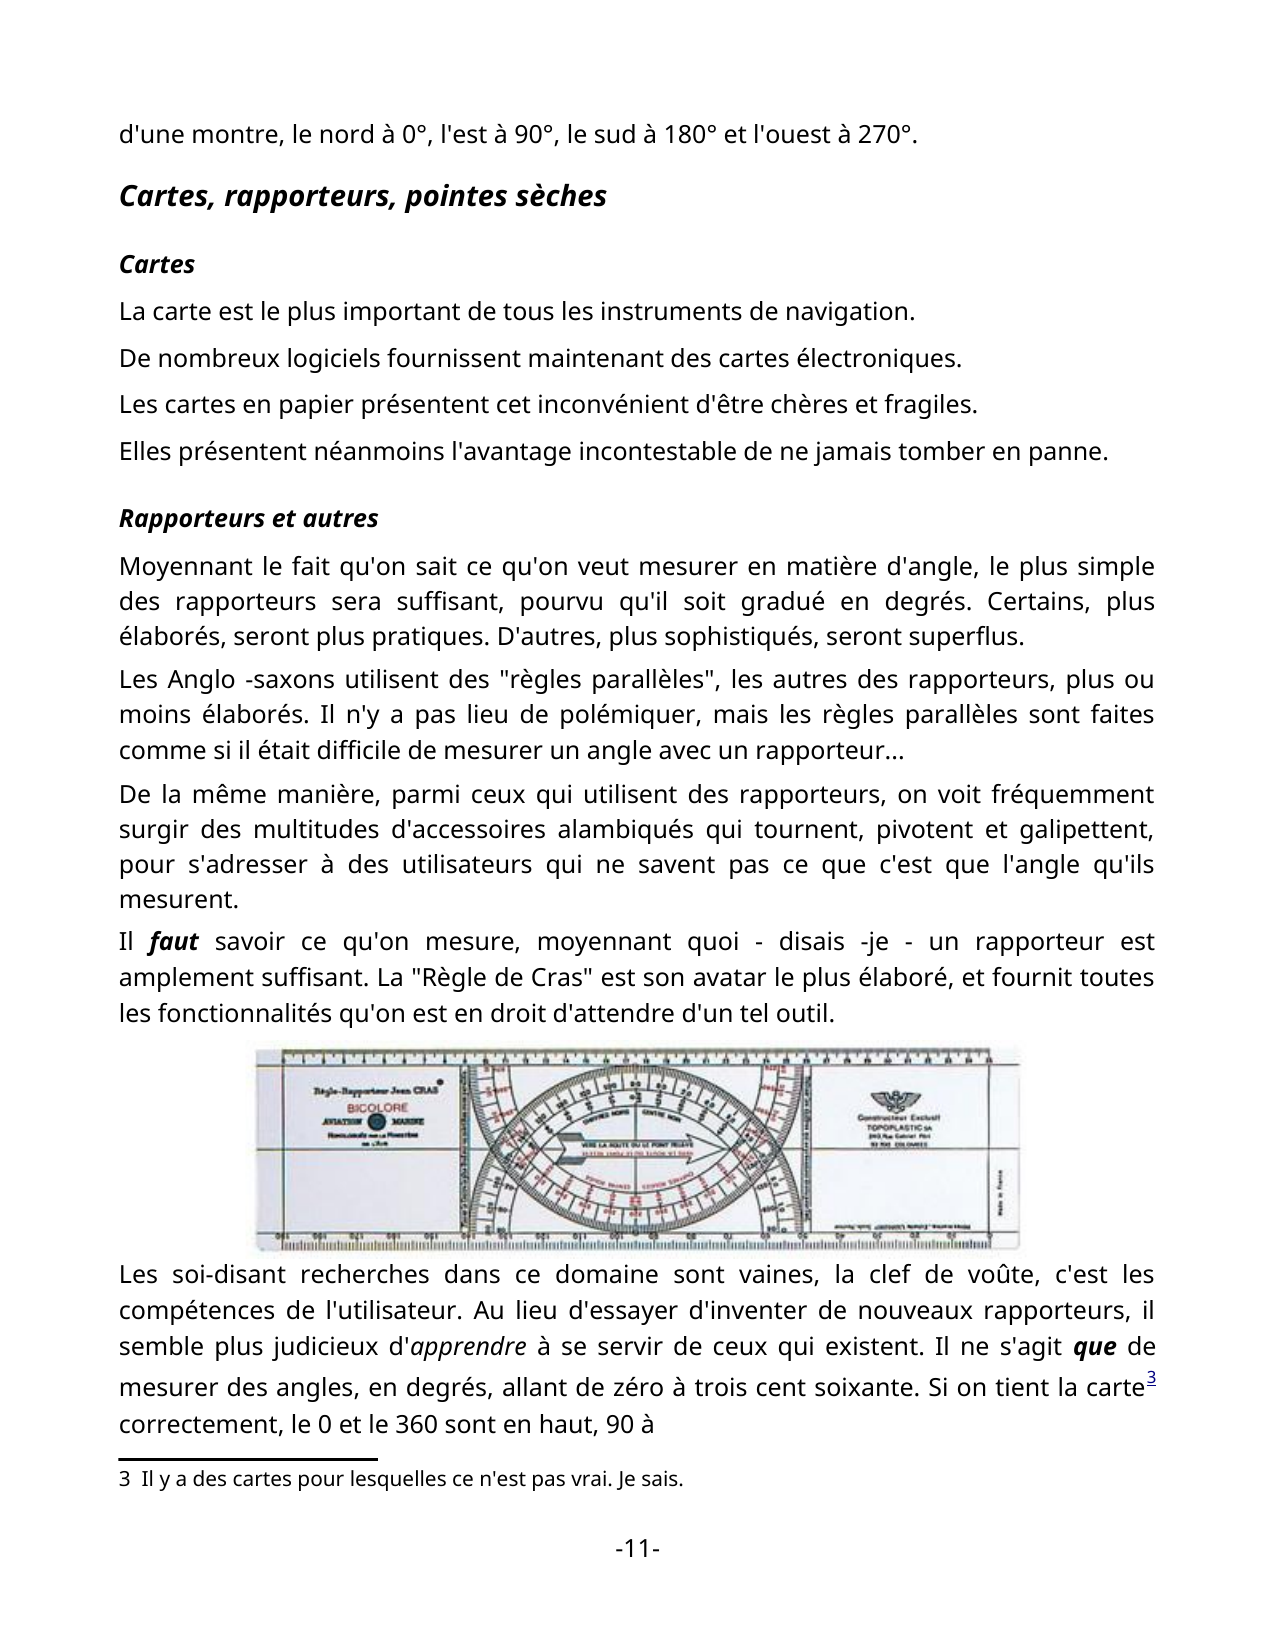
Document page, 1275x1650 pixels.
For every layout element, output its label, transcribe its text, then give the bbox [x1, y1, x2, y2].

picture [245, 1040, 1030, 1259]
text Les cartes en papier présentent cet inconvénient d'être chères et fragiles. [119, 387, 1156, 421]
text Moyennant le fait qu'on sait ce qu'on veut mesurer en matière d'angle, le plus simple des rapporteurs sera suffisant, pourvu qu'il soit gradué en degrés. Certains, plus élaborés, seront plus pratiques. D'autres, plus sophistiqués, seront superflus. [119, 548, 1156, 652]
text 3 Il y a des cartes pour lesquelles ce n'est pas vrai. Je sais. [119, 1464, 1156, 1493]
text La carte est le plus important de tous les instruments de navigation. [119, 294, 1156, 328]
text -11- [119, 1531, 1156, 1564]
text d'une montre, le nord à 0°, l'est à 90°, le sud à 180° et l'ouest à 270°. [119, 117, 1156, 151]
text Cartes [119, 247, 1156, 281]
text Rapporteurs et autres [119, 501, 1156, 535]
text Les soi-disant recherches dans ce domaine sont vaines, la clef de voûte, c'est les compétences de l'utilisateur. Au lieu d'essayer d'inventer de nouveaux rapporteurs, il semble plus judicieux d'apprendre à se servir de ceux qui existent. Il ne s'agit que de mesurer des angles, en degrés, allant de zéro à trois cent soixante. Si on tient la carte3 correctement, le 0 et le 360 sont en haut, 90 à [119, 1257, 1156, 1441]
text Il faut savoir ce qu'on mesure, moyennant quoi - disais -je - un rapporteur est amplement suffisant. La "Règle de Cras" est son avatar le plus élaboré, et fournit toutes les fonctionnalités qu'on est en droit d'attendre d'un tel outil. [119, 924, 1156, 1030]
text De nombreux logiciels fournissent maintenant des cartes électroniques. [119, 340, 1156, 374]
text Elles présentent néanmoins l'avantage incontestable de ne jamais tomber en panne. [119, 433, 1156, 467]
text De la même manière, parmi ceux qui utilisent des rapporteurs, on voit fréquemment surgir des multitudes d'accessoires alambiqués qui tournent, pivotent et galipettent, pour s'adresser à des utilisateurs qui ne savent pas ce que c'est que l'angle qu'ils mesurent. [119, 776, 1156, 915]
text Cartes, rapporteurs, pointes sèches [119, 175, 1156, 215]
text Les Anglo -saxons utilisent des "règles parallèles", les autres des rapporteurs, plus ou moins élaborés. Il n'y a pas lieu de polémiquer, mais les règles parallèles sont faites comme si il était difficile de mesurer un angle avec un rapporteur... [119, 661, 1156, 767]
